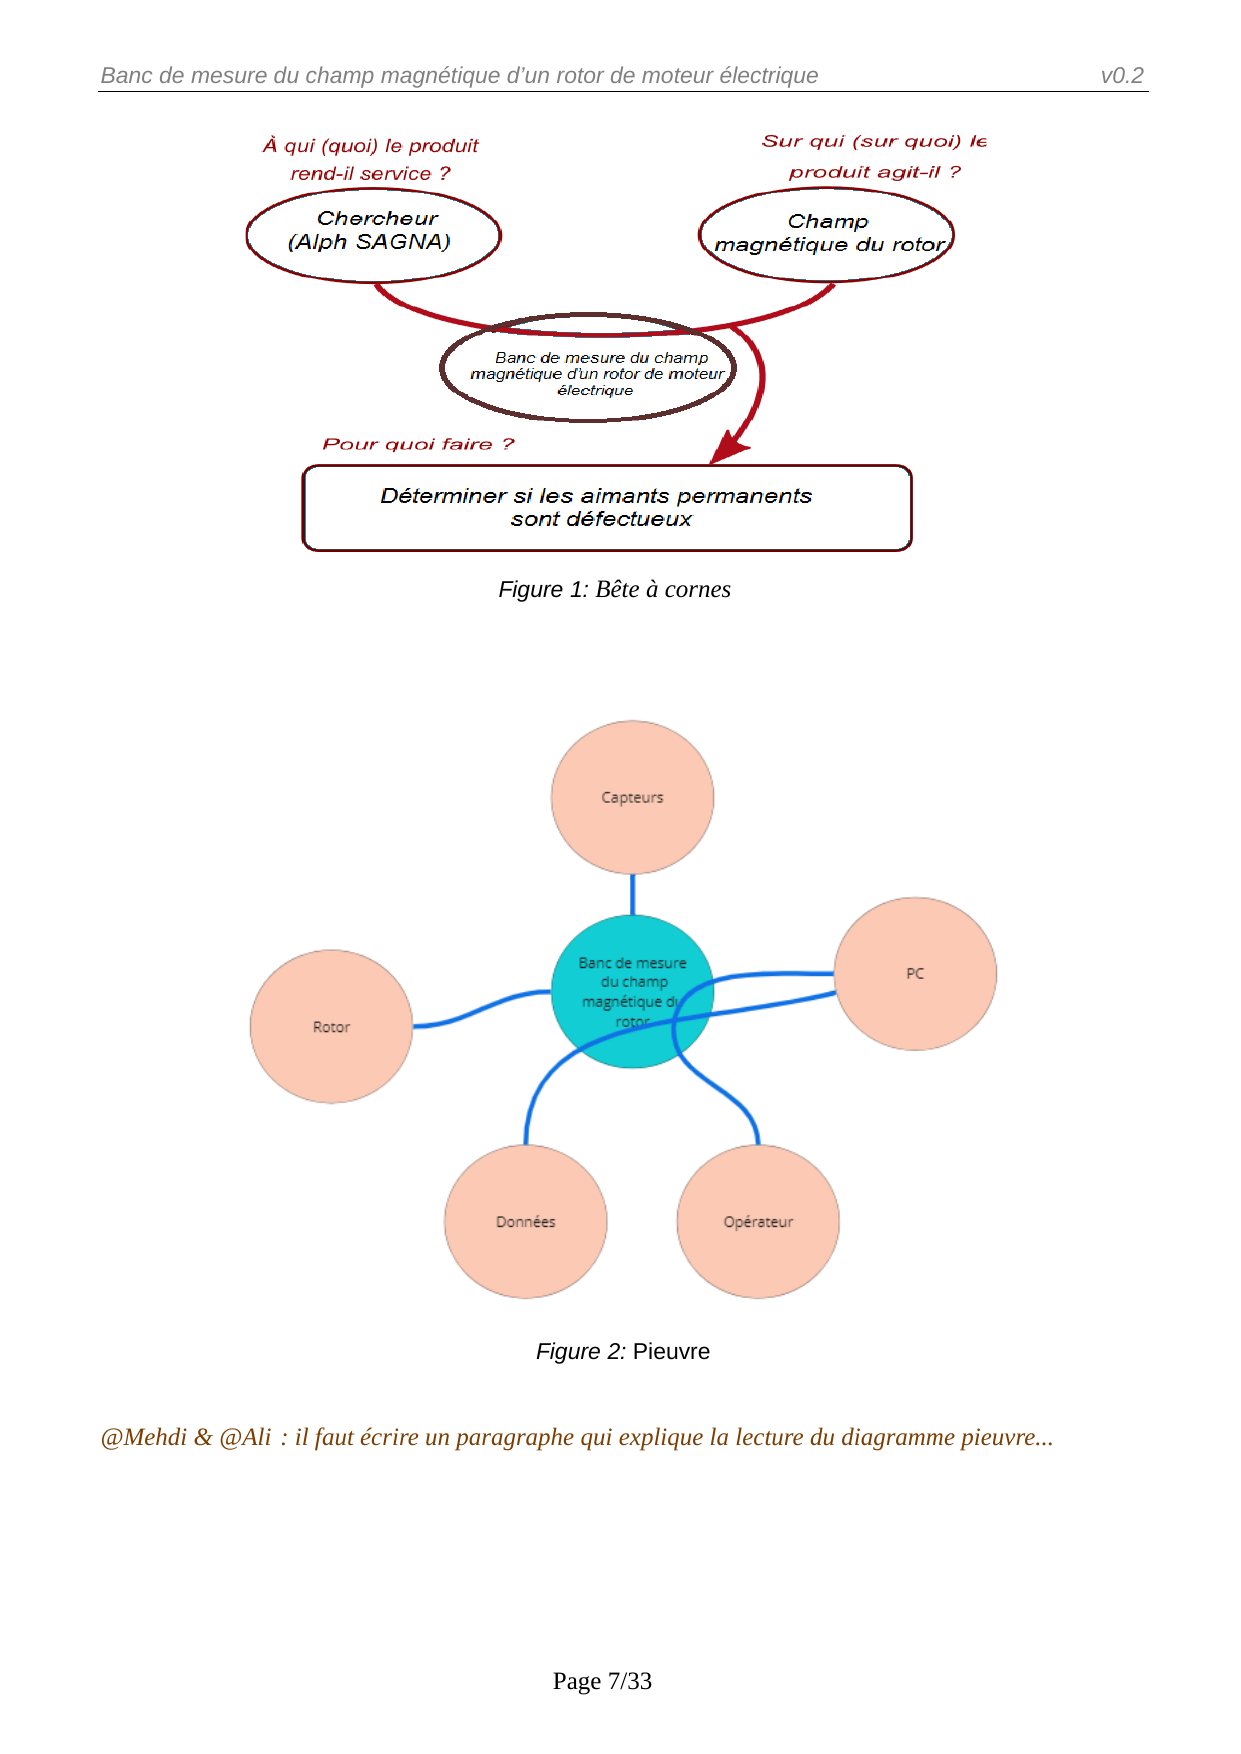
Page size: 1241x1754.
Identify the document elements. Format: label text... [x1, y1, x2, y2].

picture [230, 673, 1016, 1326]
text Figure 2: Pieuvre [231, 1326, 1015, 1365]
text @Mehdi & @Ali : il faut écrire un paragraphe qui explique la lecture du diagramme pieuvre... [100, 1422, 1146, 1451]
text Figure 1: Bête à cornes [246, 562, 986, 603]
